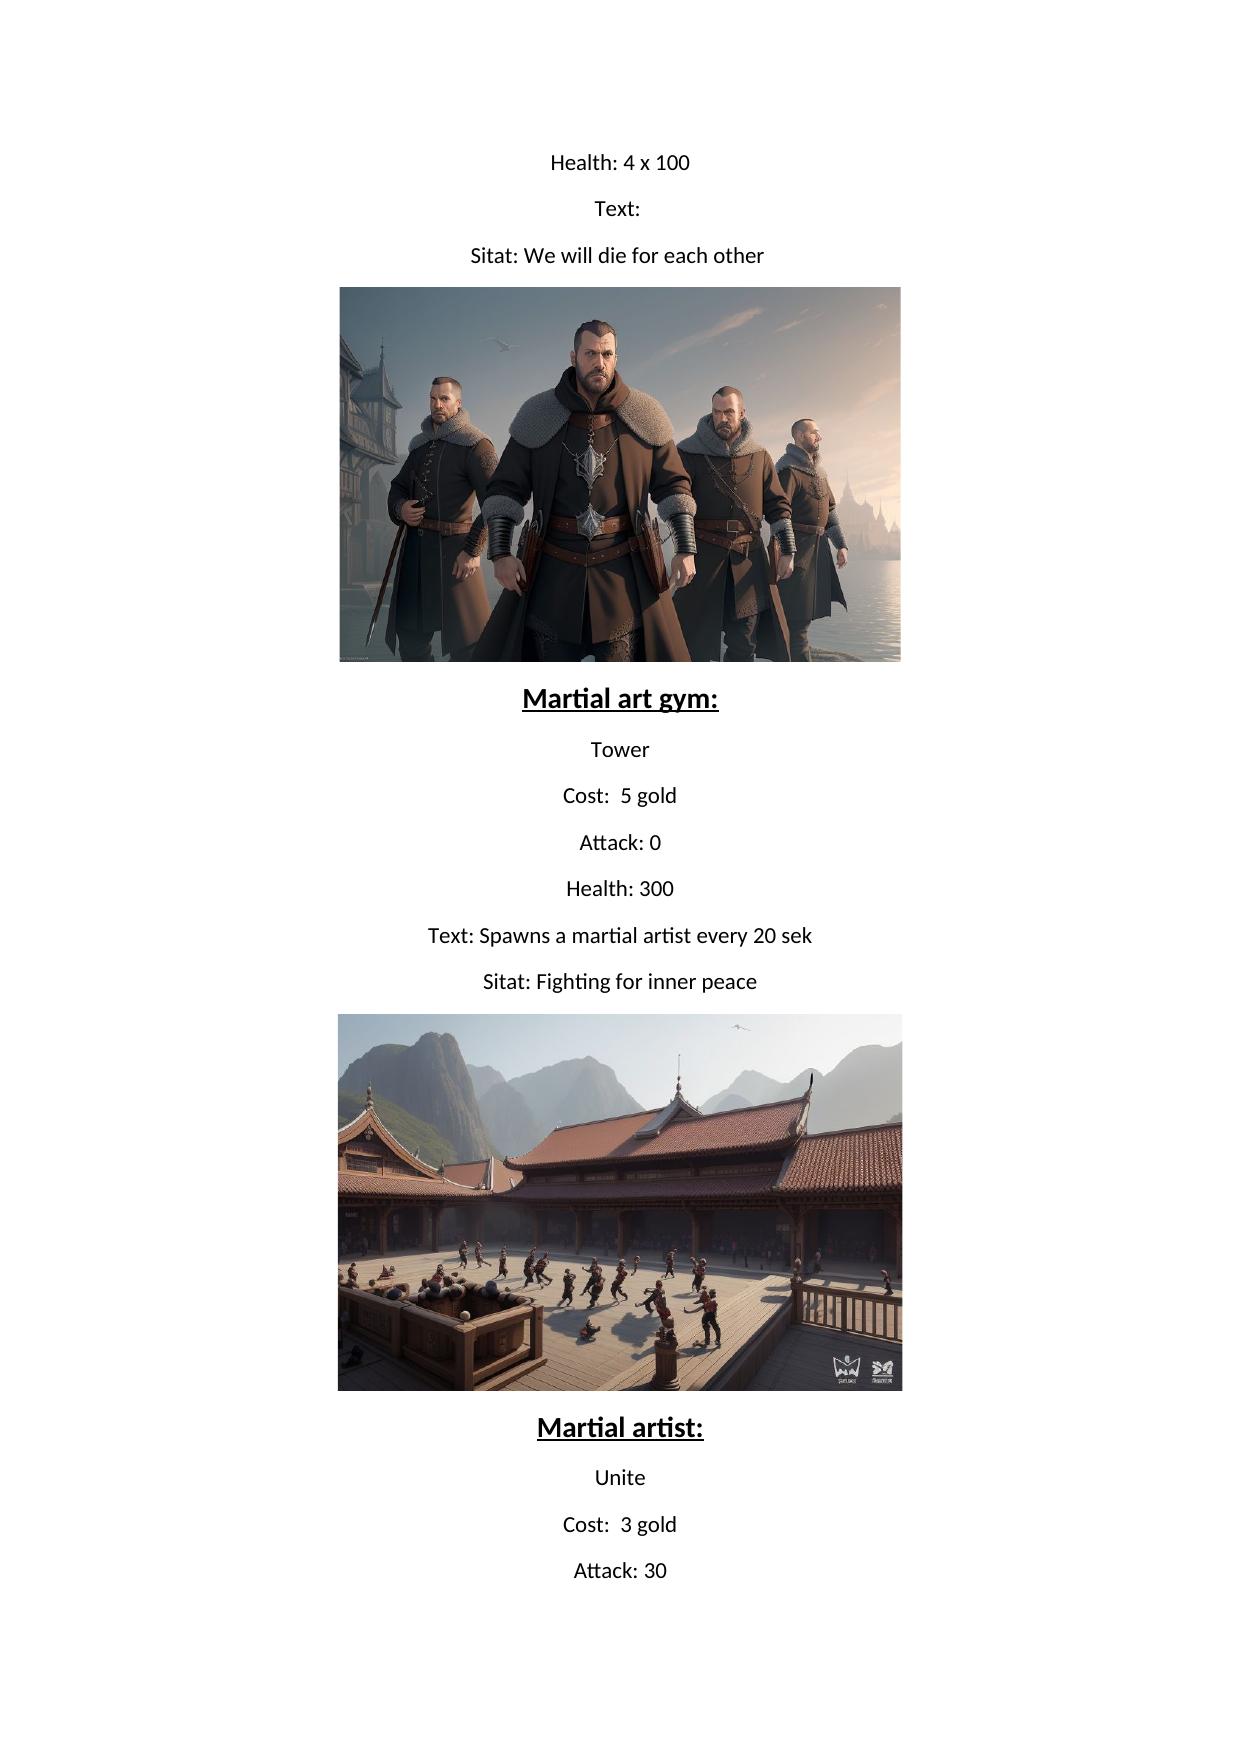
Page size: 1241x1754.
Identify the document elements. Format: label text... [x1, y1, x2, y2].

text Martial artist: [148, 1409, 1093, 1444]
text Health: 300 [148, 874, 1093, 902]
text Sitat: Fighting for inner peace [148, 967, 1093, 996]
text Attack: 0 [148, 828, 1093, 856]
text Martial art gym: [148, 680, 1093, 716]
text Text: [148, 194, 1093, 222]
text Text: Spawns a martial artist every 20 sek [148, 921, 1093, 949]
text Health: 4 x 100 [148, 148, 1093, 176]
text Cost: 5 gold [148, 781, 1093, 809]
text Cost: 3 gold [148, 1510, 1093, 1538]
text Unite [148, 1463, 1093, 1492]
text Tower [148, 735, 1093, 763]
text Attack: 30 [148, 1557, 1093, 1585]
text Sitat: We will die for each other [148, 241, 1093, 269]
